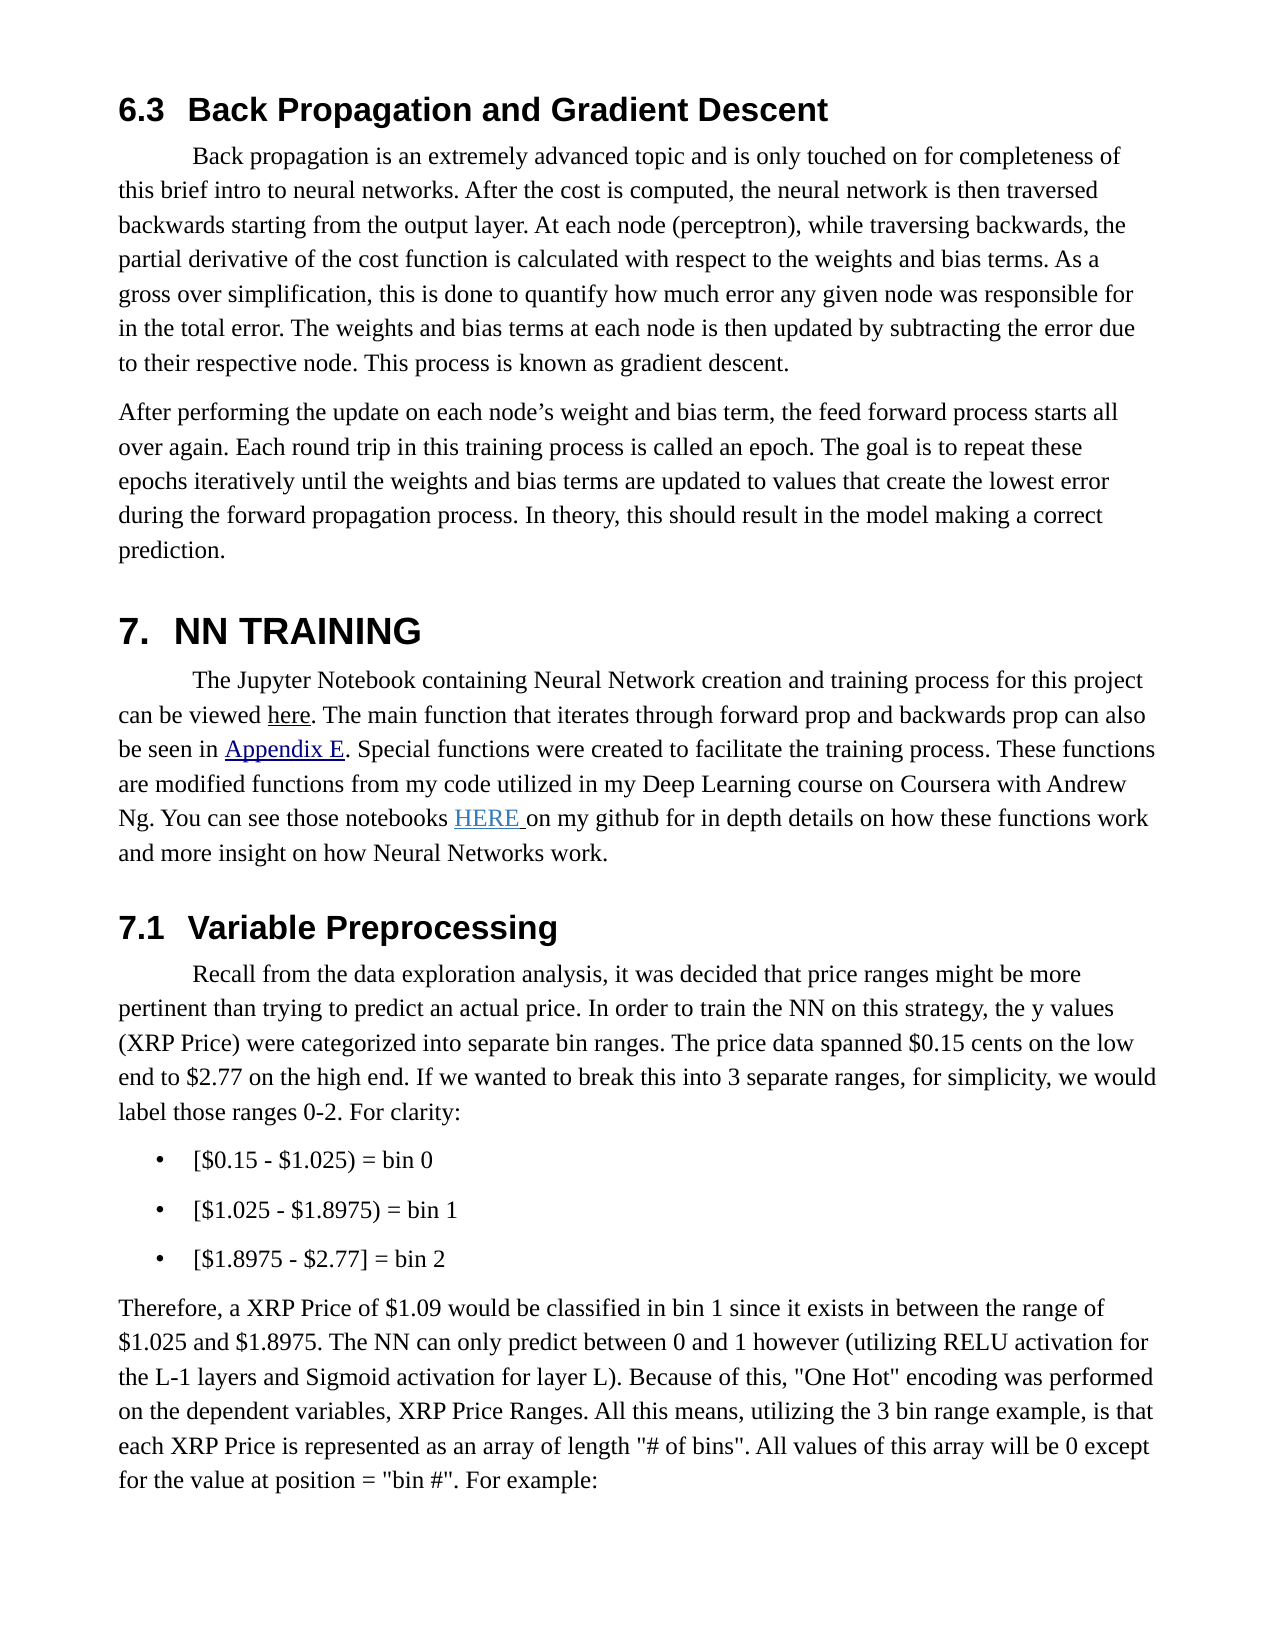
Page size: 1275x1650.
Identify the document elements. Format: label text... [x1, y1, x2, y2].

text Recall from the data exploration analysis, it was decided that price ranges might be more pertinent than trying to predict an actual price. In order to train the NN on this strategy, the y values (XRP Price) were categorized into separate bin ranges. The price data spanned $0.15 cents on the low end to $2.77 on the high end. If we wanted to break this into 3 separate ranges, for simplicity, we would label those ranges 0-2. For clarity: [118, 959, 1157, 1125]
list [$1.025 - $1.8975) = bin 1 [156, 1195, 1157, 1223]
text Back propagation is an extremely advanced topic and is only touched on for completeness of this brief intro to neural networks. After the cost is computed, the neural network is then traversed backwards starting from the output layer. At each node (perceptron), while traversing backwards, the partial derivative of the cost function is calculated with respect to the weights and bias terms. As a gross over simplification, this is done to quantify how much error any given node was responsible for in the total error. The weights and bias terms at each node is then updated by subtracting the error due to their respective node. This process is known as gradient descent. [118, 141, 1157, 377]
text After performing the update on each node’s weight and bias term, the feed forward process starts all over again. Each round trip in this training process is called an epoch. The goal is to repeat these epochs iteratively until the weights and bias terms are updated to values that create the lowest error during the forward propagation process. In theory, this should result in the model making a correct prediction. [118, 397, 1157, 564]
subtitle Back Propagation and Gradient Descent [118, 90, 1157, 129]
text The Jupyter Notebook containing Neural Network creation and training process for this project can be viewed here. The main function that iterates through forward prop and backwards prop can also be seen in Appendix E. Special functions were created to facilitate the training process. These functions are modified functions from my code utilized in my Deep Learning course on Coursera with Andrew Ng. You can see those notebooks HERE on my github for in depth details on how these functions work and more insight on how Neural Networks work. [118, 665, 1157, 866]
subtitle NN TRAINING [118, 609, 1157, 653]
list [$1.8975 - $2.77] = bin 2 [156, 1244, 1157, 1272]
subtitle Variable Preprocessing [118, 907, 1157, 946]
text Therefore, a XRP Price of $1.09 would be classified in bin 1 since it exists in between the range of $1.025 and $1.8975. The NN can only predict between 0 and 1 however (utilizing RELU activation for the L-1 layers and Sigmoid activation for layer L). Because of this, "One Hot" encoding was performed on the dependent variables, XRP Price Ranges. All this means, utilizing the 3 bin range example, is that each XRP Price is represented as an array of length "# of bins". All values of this array will be 0 except for the value at position = "bin #". For example: [118, 1293, 1157, 1494]
list [$0.15 - $1.025) = bin 0 [156, 1146, 1157, 1174]
